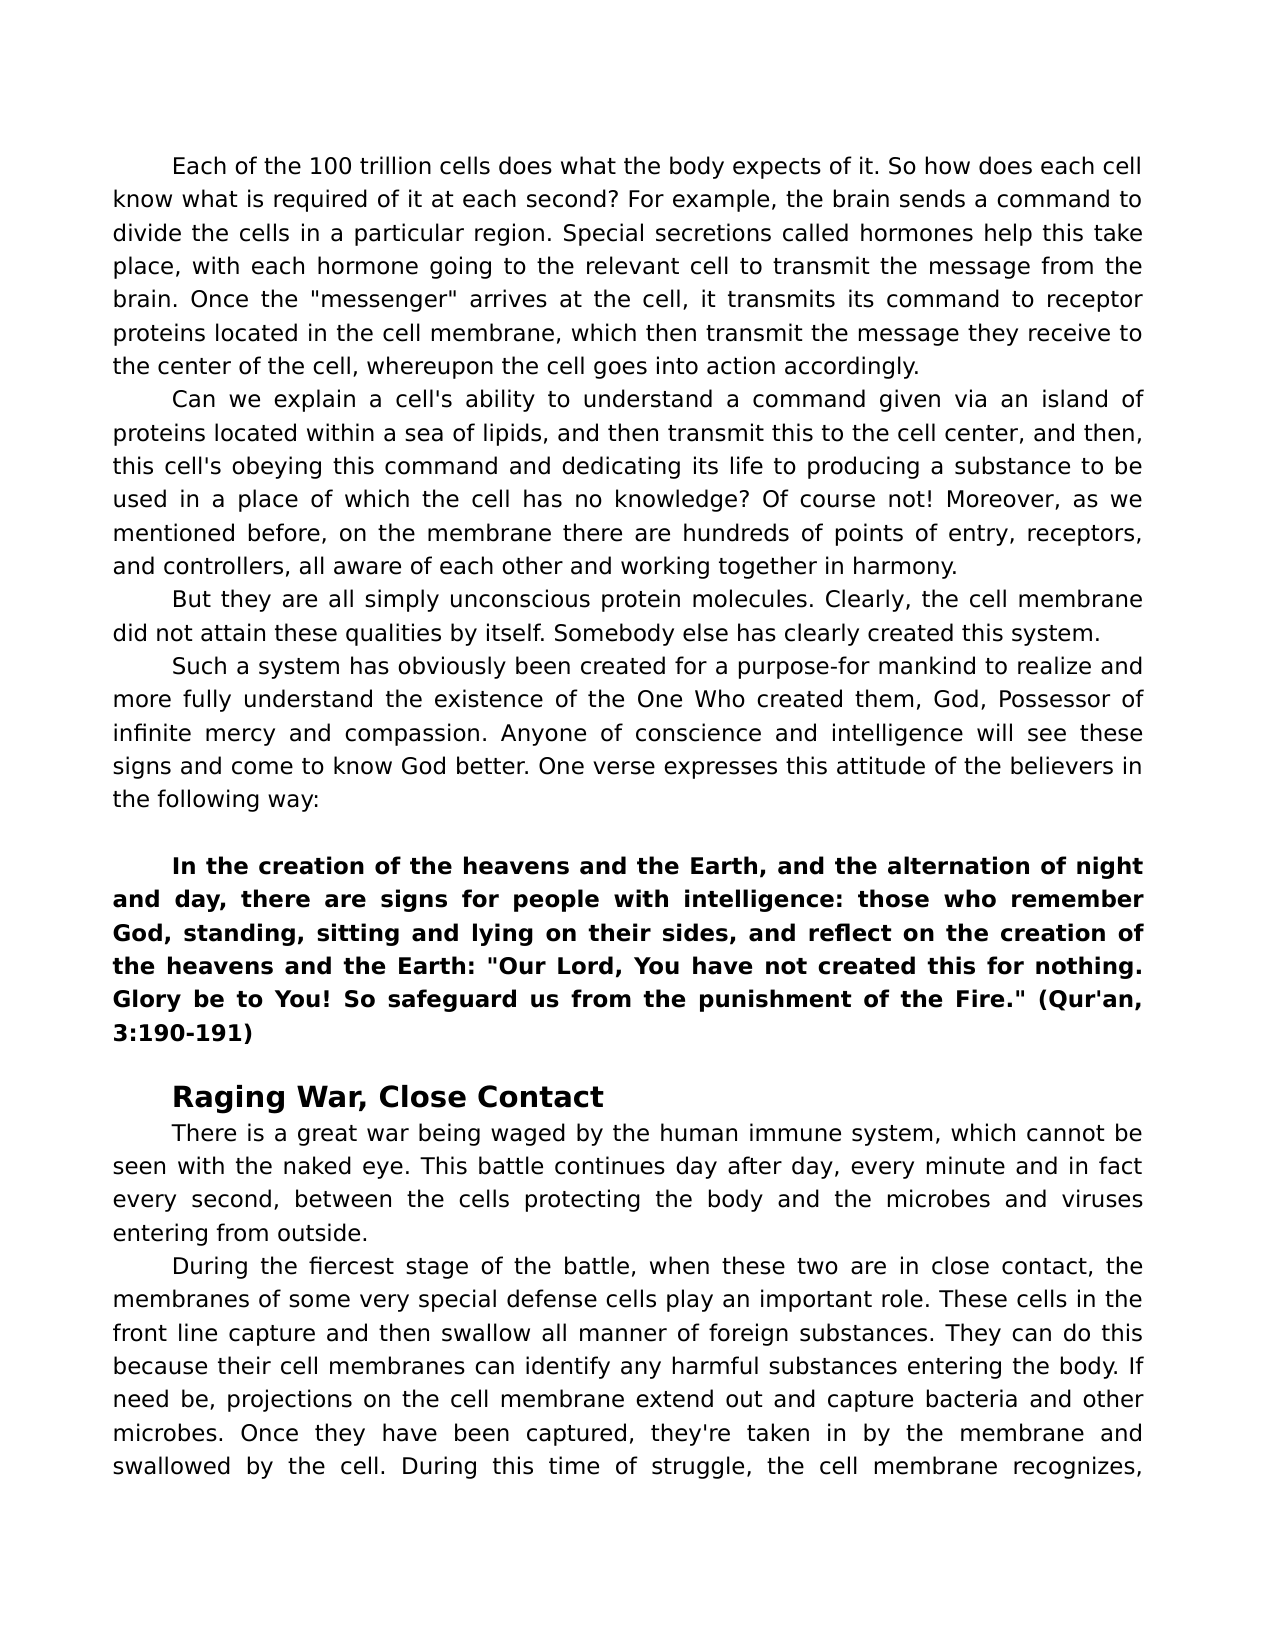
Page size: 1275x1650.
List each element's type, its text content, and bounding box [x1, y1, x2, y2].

text Each of the 100 trillion cells does what the body expects of it. So how does each cell know what is required of it at each second? For example, the brain sends a command to divide the cells in a particular region. Special secretions called hormones help this take place, with each hormone going to the relevant cell to transmit the message from the brain. Once the "messenger" arrives at the cell, it transmits its command to receptor proteins located in the cell membrane, which then transmit the message they receive to the center of the cell, whereupon the cell goes into action accordingly. [112, 148, 1145, 381]
text Such a system has obviously been created for a purpose-for mankind to realize and more fully understand the existence of the One Who created them, God, Possessor of infinite mercy and compassion. Anyone of conscience and intelligence will see these signs and come to know God better. One verse expresses this attitude of the believers in the following way: [112, 648, 1145, 814]
text In the creation of the heavens and the Earth, and the alternation of night and day, there are signs for people with intelligence: those who remember God, standing, sitting and lying on their sides, and reflect on the creation of the heavens and the Earth: "Our Lord, You have not created this for nothing. Glory be to You! So safeguard us from the punishment of the Fire." (Qur'an, 3:190-191) [112, 848, 1145, 1048]
text Can we explain a cell's ability to understand a command given via an island of proteins located within a sea of lipids, and then transmit this to the cell center, and then, this cell's obeying this command and dedicating its life to producing a substance to be used in a place of which the cell has no knowledge? Of course not! Moreover, as we mentioned before, on the membrane there are hundreds of points of entry, receptors, and controllers, all aware of each other and working together in harmony. [112, 381, 1145, 581]
text But they are all simply unconscious protein molecules. Clearly, the cell membrane did not attain these qualities by itself. Somebody else has clearly created this system. [112, 581, 1145, 648]
text During the fiercest stage of the battle, when these two are in close contact, the membranes of some very special defense cells play an important role. These cells in the front line capture and then swallow all manner of foreign substances. They can do this because their cell membranes can identify any harmful substances entering the body. If need be, projections on the cell membrane extend out and capture bacteria and other microbes. Once they have been captured, they're taken in by the membrane and swallowed by the cell. During this time of struggle, the cell membrane recognizes, [112, 1248, 1145, 1481]
text Raging War, Close Contact [112, 1081, 1145, 1114]
text There is a great war being waged by the human immune system, which cannot be seen with the naked eye. This battle continues day after day, every minute and in fact every second, between the cells protecting the body and the microbes and viruses entering from outside. [112, 1114, 1145, 1248]
